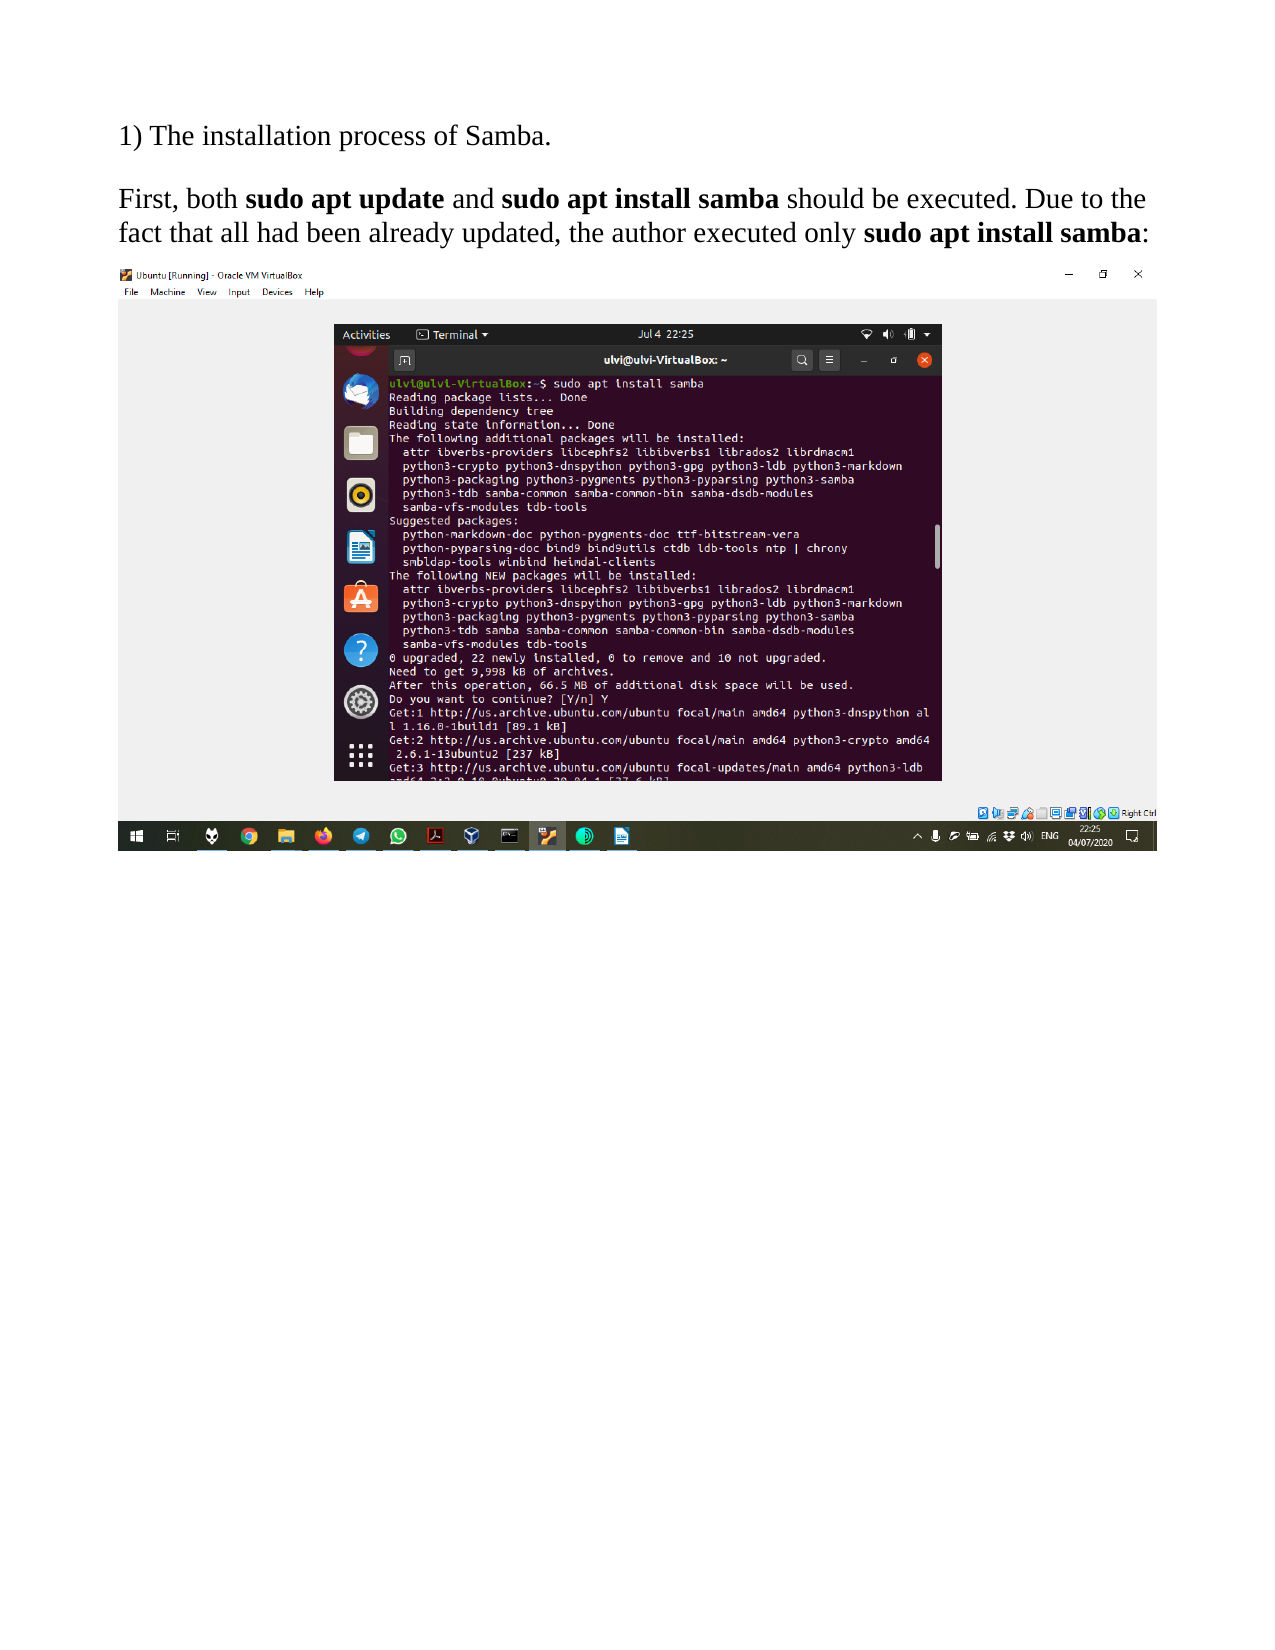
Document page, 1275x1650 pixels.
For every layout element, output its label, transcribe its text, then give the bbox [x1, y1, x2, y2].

text 1) The installation process of Samba. [118, 118, 1157, 152]
picture [118, 266, 1157, 851]
text First, both sudo apt update and sudo apt install samba should be executed. Due to the fact that all had been already updated, the author executed only sudo apt install samba: [118, 181, 1157, 248]
